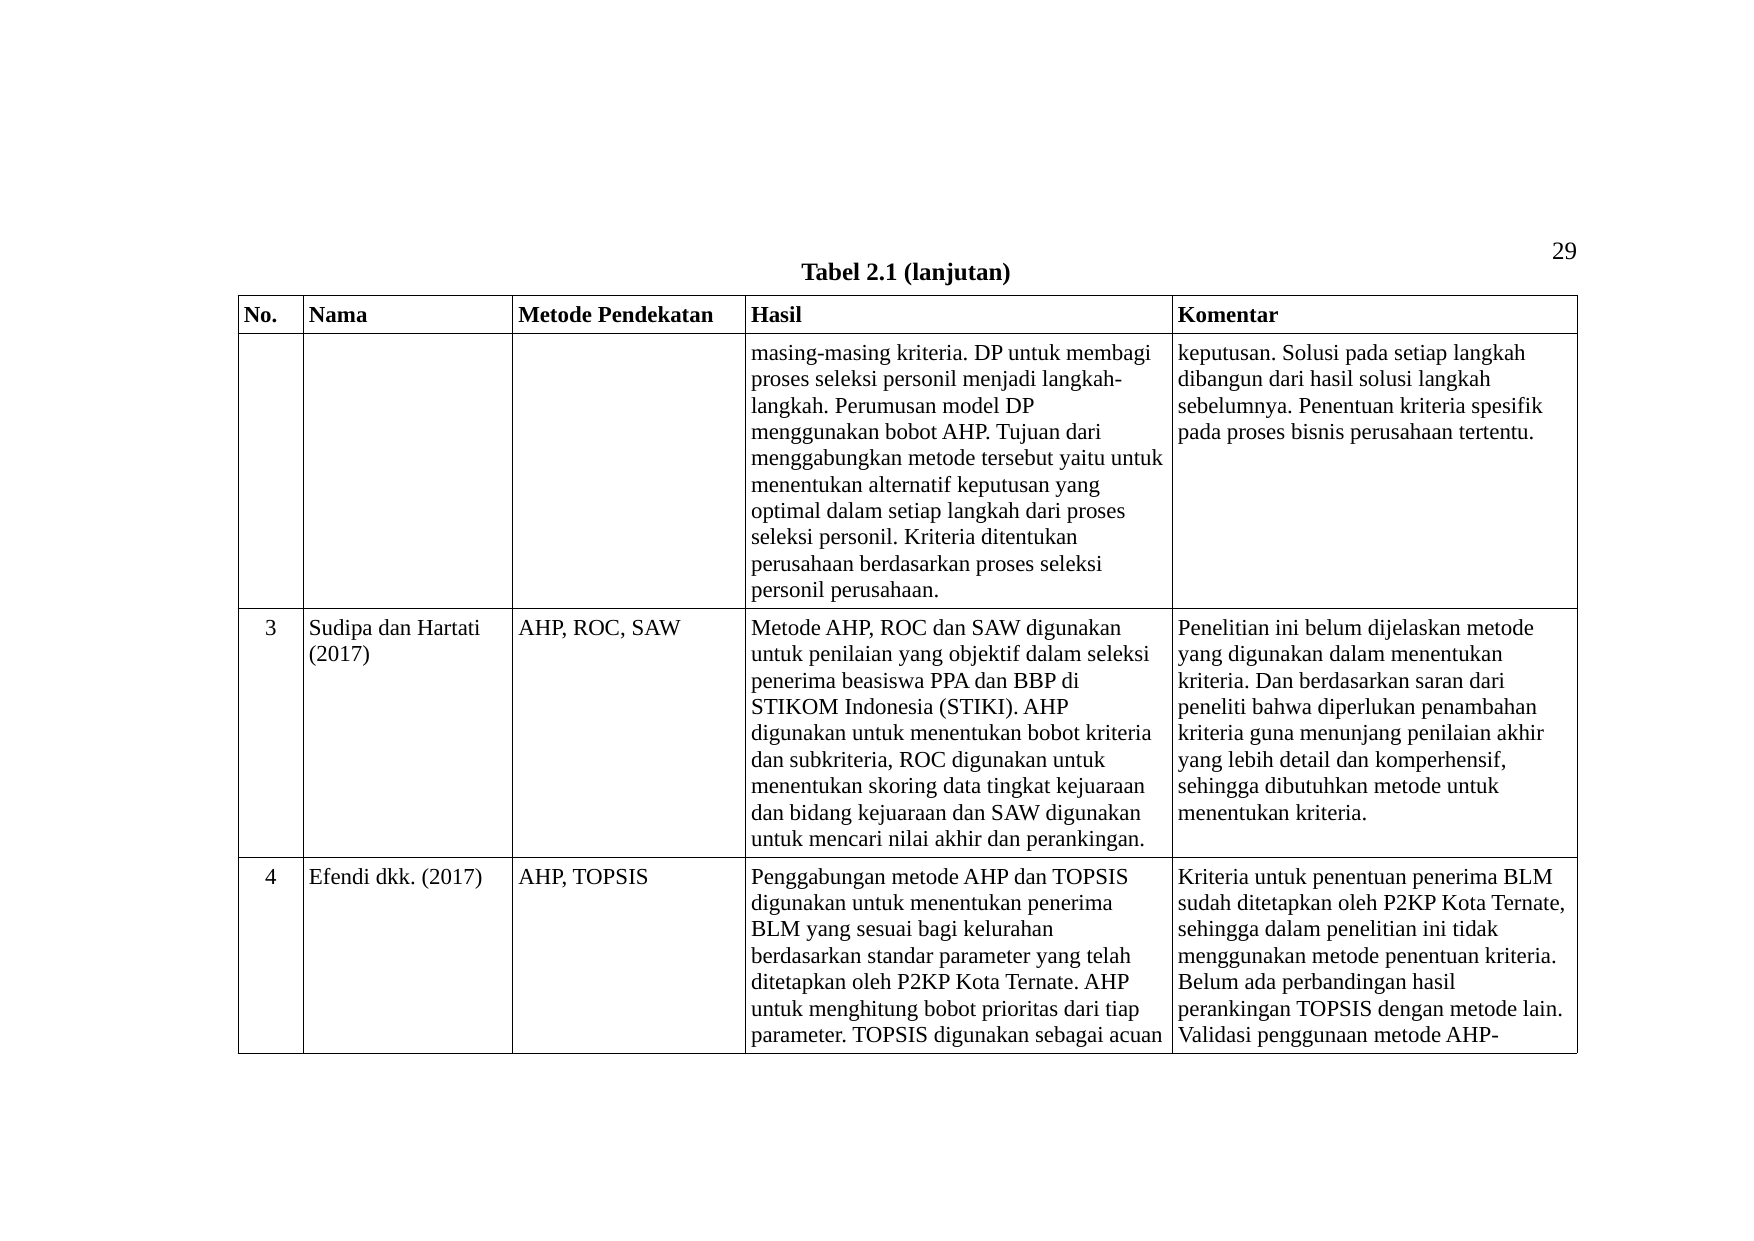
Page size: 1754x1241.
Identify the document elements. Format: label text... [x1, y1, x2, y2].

table_header Nama [304, 296, 512, 333]
table_cell AHP, ROC, SAW [513, 609, 745, 857]
table_cell AHP, TOPSIS [513, 858, 745, 1053]
table_header Komentar [1173, 296, 1577, 333]
table_cell Penggabungan metode AHP dan TOPSIS digunakan untuk menentukan penerima BLM yang sesuai bagi kelurahan berdasarkan standar parameter yang telah ditetapkan oleh P2KP Kota Ternate. AHP untuk menghitung bobot prioritas dari tiap parameter. TOPSIS digunakan sebagai acuan [746, 858, 1172, 1053]
table_header Metode Pendekatan [513, 296, 745, 333]
table_cell Kriteria untuk penentuan penerima BLM sudah ditetapkan oleh P2KP Kota Ternate, sehingga dalam penelitian ini tidak menggunakan metode penentuan kriteria. Belum ada perbandingan hasil perankingan TOPSIS dengan metode lain. Validasi penggunaan metode AHP- [1173, 858, 1577, 1053]
table_cell masing-masing kriteria. DP untuk membagi proses seleksi personil menjadi langkah-langkah. Perumusan model DP menggunakan bobot AHP. Tujuan dari menggabungkan metode tersebut yaitu untuk menentukan alternatif keputusan yang optimal dalam setiap langkah dari proses seleksi personil. Kriteria ditentukan perusahaan berdasarkan proses seleksi personil perusahaan. [746, 334, 1172, 608]
table_cell 4 [239, 858, 303, 1053]
table_cell keputusan. Solusi pada setiap langkah dibangun dari hasil solusi langkah sebelumnya. Penentuan kriteria spesifik pada proses bisnis perusahaan tertentu. [1173, 334, 1577, 608]
table_cell [513, 334, 745, 608]
text Tabel 2.1 (lanjutan) [274, 257, 1538, 286]
table_cell 3 [239, 609, 303, 857]
table_cell Metode AHP, ROC dan SAW digunakan untuk penilaian yang objektif dalam seleksi penerima beasiswa PPA dan BBP di STIKOM Indonesia (STIKI). AHP digunakan untuk menentukan bobot kriteria dan subkriteria, ROC digunakan untuk menentukan skoring data tingkat kejuaraan dan bidang kejuaraan dan SAW digunakan untuk mencari nilai akhir dan perankingan. [746, 609, 1172, 857]
table_cell [304, 334, 512, 608]
table_header No. [239, 296, 303, 333]
table_cell [239, 334, 303, 608]
table_cell Efendi dkk. (2017) [304, 858, 512, 1053]
table_cell Sudipa dan Hartati (2017) [304, 609, 512, 857]
table_header Hasil [746, 296, 1172, 333]
table_cell Penelitian ini belum dijelaskan metode yang digunakan dalam menentukan kriteria. Dan berdasarkan saran dari peneliti bahwa diperlukan penambahan kriteria guna menunjang penilaian akhir yang lebih detail dan komperhensif, sehingga dibutuhkan metode untuk menentukan kriteria. [1173, 609, 1577, 857]
